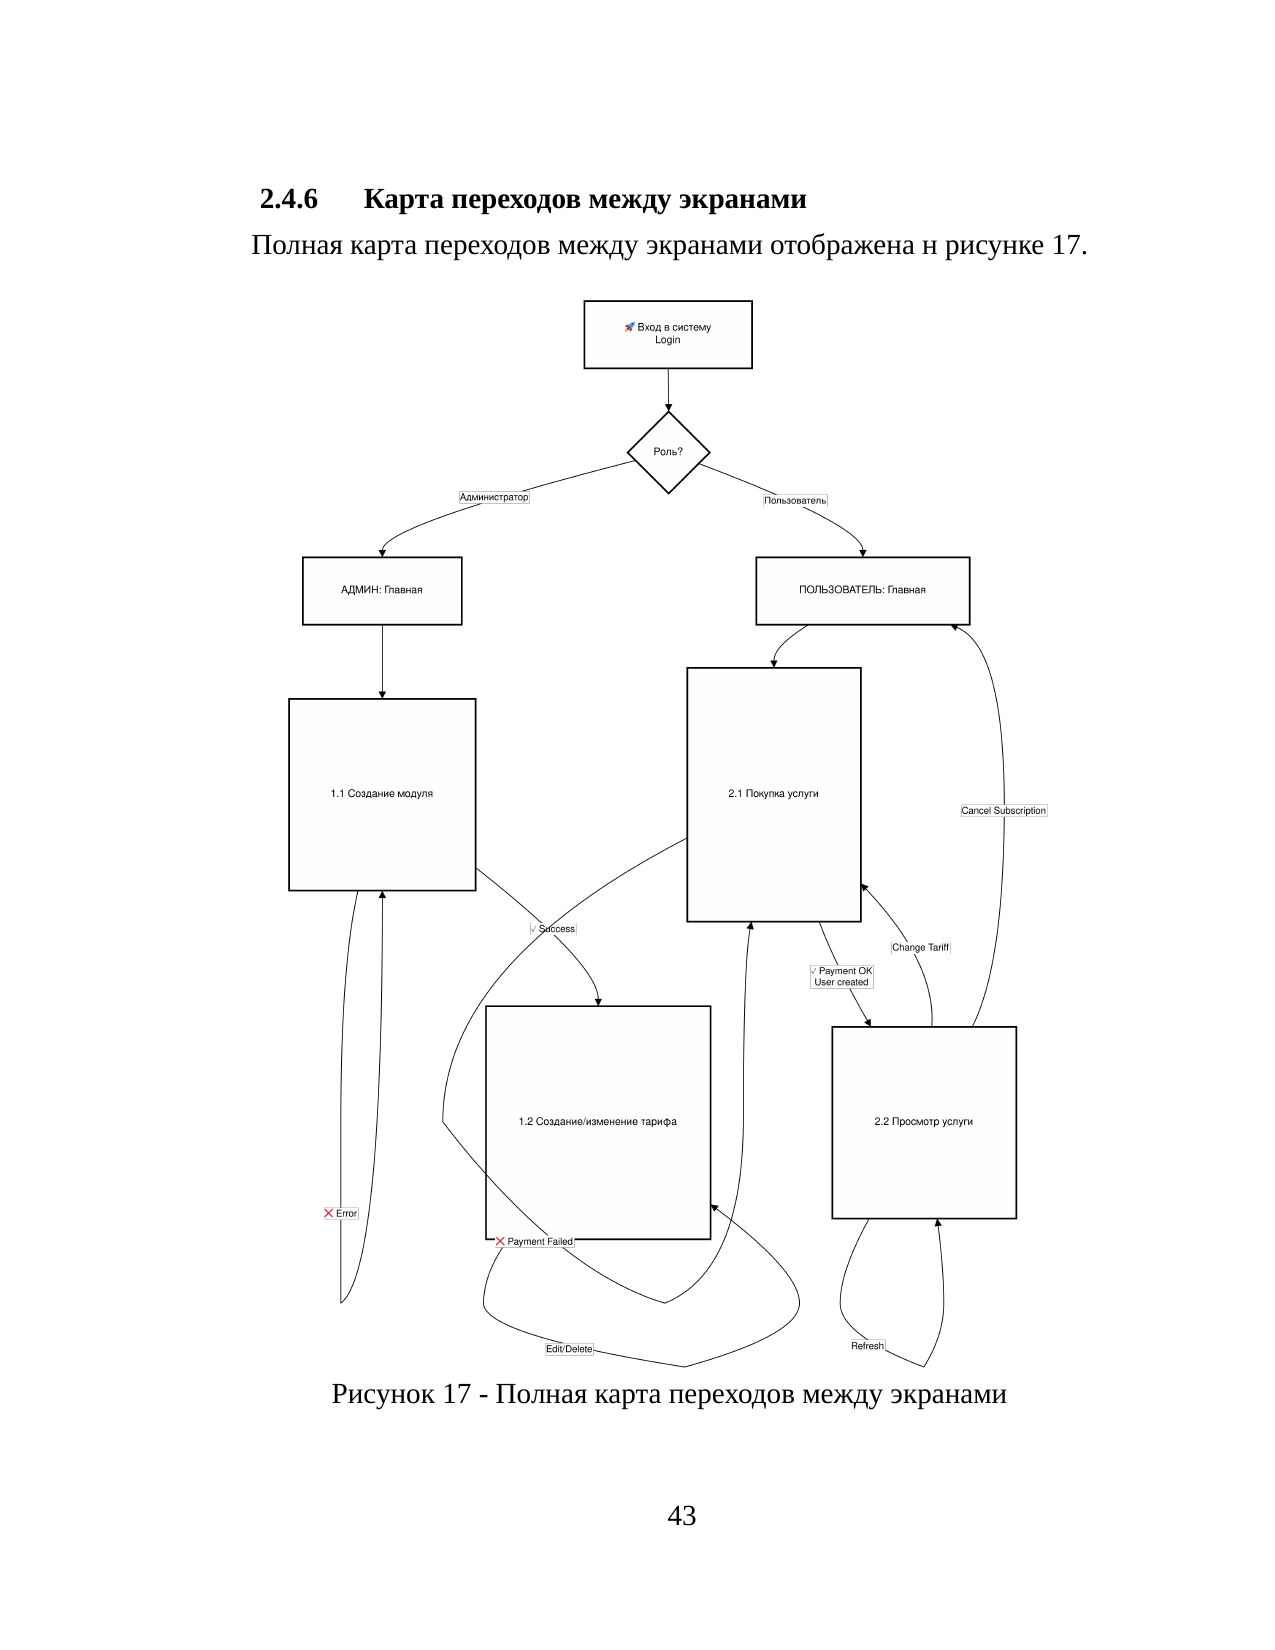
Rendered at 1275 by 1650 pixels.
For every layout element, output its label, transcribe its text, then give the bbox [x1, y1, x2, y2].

text Рисунок 17 - Полная карта переходов между экранами [280, 1376, 1059, 1409]
text [280, 279, 1059, 291]
subtitle Карта переходов между экранами [252, 181, 1186, 215]
text Полная карта переходов между экранами отображена н рисунке 17. [177, 227, 1186, 261]
picture [280, 291, 1059, 1376]
